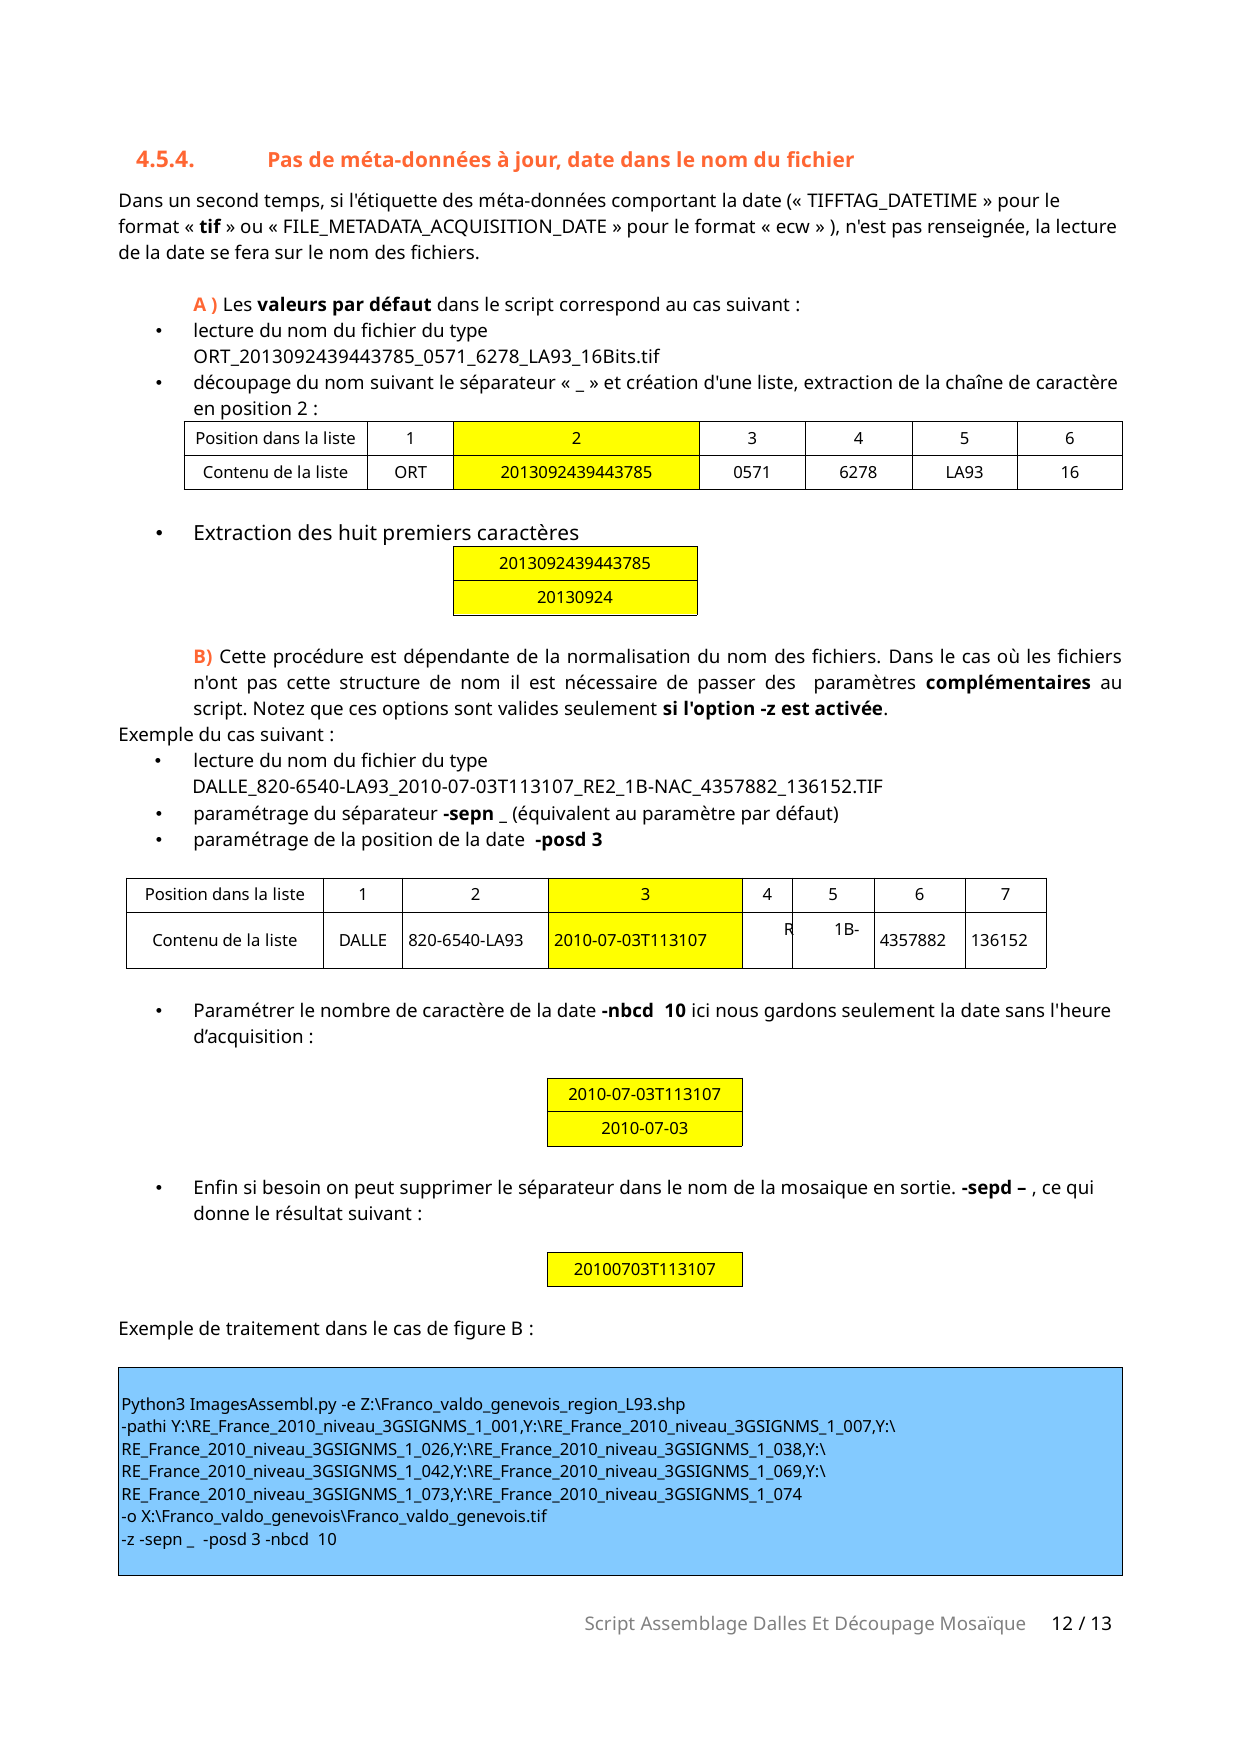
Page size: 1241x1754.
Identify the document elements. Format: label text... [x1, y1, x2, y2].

text -z -sepn _ -posd 3 -nbcd 10 [121, 1528, 1119, 1550]
table_cell 136152 [966, 913, 1046, 968]
table_cell Contenu de la liste [185, 456, 367, 489]
table_cell 4357882 [875, 913, 965, 968]
table_header Position dans la liste [185, 422, 367, 455]
table_cell 820-6540-LA93 [403, 913, 548, 968]
table_header 2010-07-03T113107 [548, 1079, 742, 1111]
list A ) Les valeurs par défaut dans le script correspond au cas suivant : [156, 291, 1122, 317]
table_cell 0571 [700, 456, 805, 489]
table_header 5 [793, 879, 874, 912]
table_header 6 [1018, 422, 1122, 455]
table_cell 1B-NAC [793, 913, 874, 968]
table_header 4 [806, 422, 912, 455]
list paramétrage du séparateur -sepn _ (équivalent au paramètre par défaut) [156, 799, 1122, 825]
list découpage du nom suivant le séparateur « _ » et création d'une liste, extraction de la chaîne de caractère en position 2 : [156, 369, 1122, 421]
list Extraction des huit premiers caractères [156, 518, 1122, 546]
table_header 1 [324, 879, 402, 912]
table_header 2013092439443785 [454, 547, 697, 580]
table_header 6 [875, 879, 965, 912]
text Exemple de traitement dans le cas de figure B : [118, 1315, 1122, 1341]
text Python3 ImagesAssembl.py -e Z:\Franco_valdo_genevois_region_L93.shp [121, 1393, 1119, 1415]
table_header 4 [743, 879, 792, 912]
list DALLE_820-6540-LA93_2010-07-03T113107_RE2_1B-NAC_4357882_136152.TIF [154, 773, 1122, 799]
text -o X:\Franco_valdo_genevois\Franco_valdo_genevois.tif [121, 1505, 1119, 1528]
text Dans un second temps, si l'étiquette des méta-données comportant la date (« TIFFTAG_DATETIME » pour le format « tif » ou « FILE_METADATA_ACQUISITION_DATE » pour le format « ecw » ), n'est pas renseignée, la lecture de la date se fera sur le nom des fichiers. [118, 187, 1122, 265]
list lecture du nom du fichier du type [154, 747, 1122, 773]
table_cell RE2 [743, 913, 792, 968]
list Paramétrer le nombre de caractère de la date -nbcd 10 ici nous gardons seulement la date sans l'heure d’acquisition : [156, 997, 1122, 1049]
table_header 20100703T113107 [548, 1253, 742, 1286]
table_cell 2010-07-03 [548, 1112, 742, 1146]
table_cell 2013092439443785 [454, 456, 699, 489]
list B) Cette procédure est dépendante de la normalisation du nom des fichiers. Dans le cas où les fichiers n'ont pas cette structure de nom il est nécessaire de passer des paramètres complémentaires au script. Notez que ces options sont valides seulement si l'option -z est activée. [156, 643, 1122, 721]
table_header 3 [549, 879, 742, 912]
table_header 2 [454, 422, 699, 455]
table_cell 20130924 [454, 581, 697, 614]
table_header 7 [966, 879, 1046, 912]
table_cell LA93 [913, 456, 1017, 489]
table_cell DALLE [324, 913, 402, 968]
table_cell 2010-07-03T113107 [549, 913, 742, 968]
table_header 3 [700, 422, 805, 455]
table_header 5 [913, 422, 1017, 455]
table_header 2 [403, 879, 548, 912]
list lecture du nom du fichier du type [156, 317, 1122, 343]
list Enfin si besoin on peut supprimer le séparateur dans le nom de la mosaique en sortie. -sepd – , ce qui donne le résultat suivant : [156, 1174, 1122, 1226]
text -pathi Y:\RE_France_2010_niveau_3GSIGNMS_1_001,Y:\RE_France_2010_niveau_3GSIGNMS_1_007,Y:\RE_France_2010_niveau_3GSIGNMS_1_026,Y:\RE_France_2010_niveau_3GSIGNMS_1_038,Y:\RE_France_2010_niveau_3GSIGNMS_1_042,Y:\RE_France_2010_niveau_3GSIGNMS_1_069,Y:\RE_France_2010_niveau_3GSIGNMS_1_073,Y:\RE_France_2010_niveau_3GSIGNMS_1_074 [121, 1415, 1119, 1505]
list ORT_2013092439443785_0571_6278_LA93_16Bits.tif [156, 343, 1122, 369]
table_cell 6278 [806, 456, 912, 489]
table_cell Contenu de la liste [127, 913, 323, 968]
table_cell ORT [368, 456, 453, 489]
subtitle Pas de méta-données à jour, date dans le nom du fichier [118, 143, 1122, 174]
table_cell 16 [1018, 456, 1122, 489]
table_header 1 [368, 422, 453, 455]
text Exemple du cas suivant : [118, 721, 1122, 747]
table_header Position dans la liste [127, 879, 323, 912]
list paramétrage de la position de la date -posd 3 [156, 825, 1122, 851]
